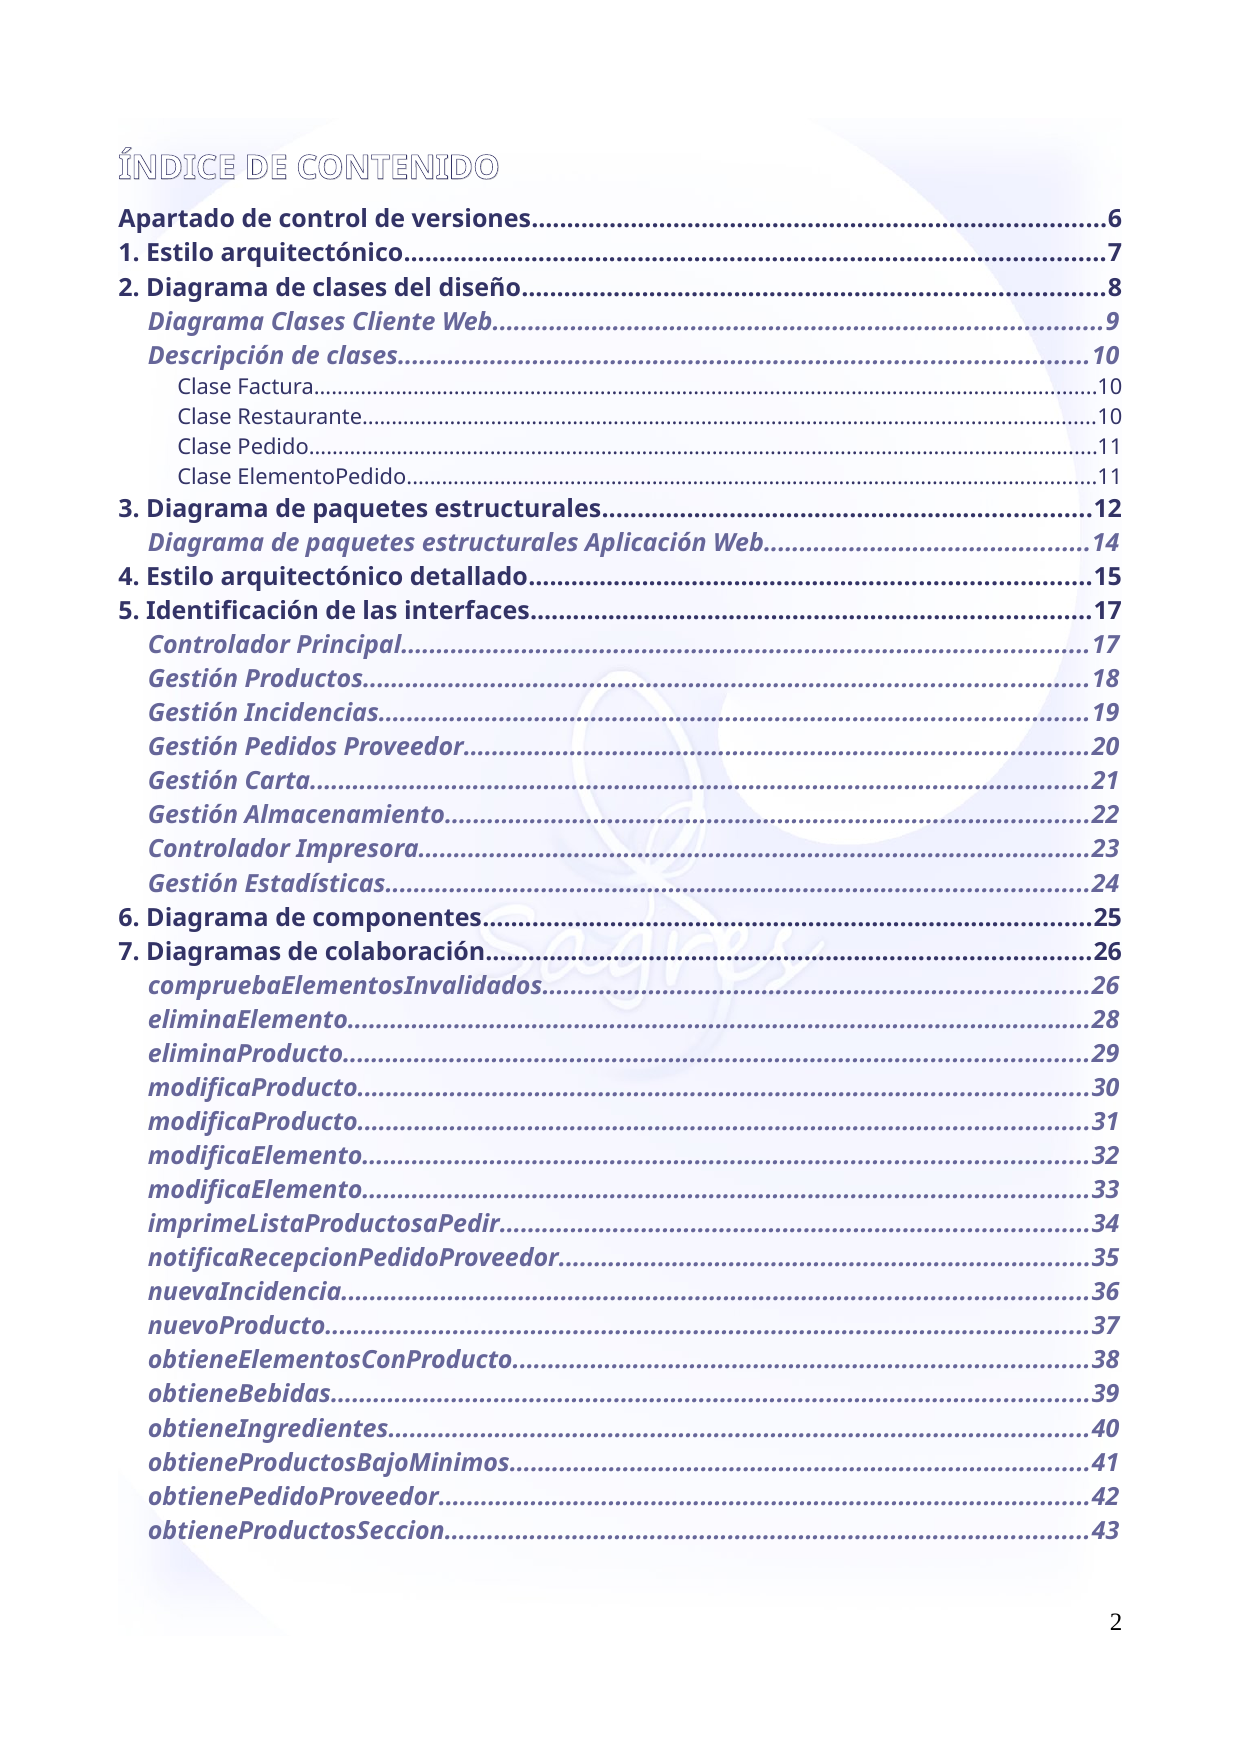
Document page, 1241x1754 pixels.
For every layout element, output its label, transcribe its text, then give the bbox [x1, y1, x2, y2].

text obtieneProductosBajoMinimos 41 [148, 1444, 1122, 1478]
text Gestión Estadísticas 24 [148, 865, 1122, 899]
picture [118, 118, 1122, 143]
text 4. Estilo arquitectónico detallado 15 [118, 559, 1122, 593]
picture [118, 524, 148, 559]
text Clase Factura 10 [177, 371, 1122, 401]
text obtienePedidoProveedor 42 [148, 1478, 1122, 1512]
text Controlador Impresora 23 [148, 831, 1122, 865]
text modificaElemento 32 [148, 1138, 1122, 1172]
text obtieneBebidas 39 [148, 1376, 1122, 1410]
text 7. Diagramas de colaboración 26 [118, 933, 1122, 967]
text Gestión Carta 21 [148, 763, 1122, 797]
text 2. Diagrama de clases del diseño 8 [118, 269, 1122, 303]
picture [118, 967, 1122, 1636]
text modificaProducto 30 [148, 1069, 1122, 1104]
text modificaElemento 33 [148, 1172, 1122, 1206]
picture [118, 627, 148, 899]
text Clase Restaurante 10 [177, 401, 1122, 431]
text Clase Pedido 11 [177, 431, 1122, 461]
text nuevaIncidencia 36 [148, 1274, 1122, 1308]
text 5. Identificación de las interfaces 17 [118, 593, 1122, 627]
text Diagrama Clases Cliente Web 9 [148, 303, 1122, 337]
text 1. Estilo arquitectónico 7 [118, 235, 1122, 269]
text modificaProducto 31 [148, 1104, 1122, 1138]
text Gestión Pedidos Proveedor 20 [148, 729, 1122, 763]
text eliminaProducto 29 [148, 1036, 1122, 1069]
picture [118, 303, 177, 491]
text Gestión Productos 18 [148, 661, 1122, 695]
text obtieneElementosConProducto 38 [148, 1342, 1122, 1376]
text imprimeListaProductosaPedir 34 [148, 1206, 1122, 1240]
text Diagrama de paquetes estructurales Aplicación Web 14 [148, 524, 1122, 559]
text Controlador Principal 17 [148, 627, 1122, 661]
text Clase ElementoPedido 11 [177, 461, 1122, 491]
text notificaRecepcionPedidoProveedor 35 [148, 1240, 1122, 1274]
text Apartado de control de versiones 6 [118, 201, 1122, 235]
text Descripción de clases 10 [148, 337, 1122, 371]
subtitle Índice de contenido [118, 143, 1122, 188]
text Gestión Incidencias 19 [148, 695, 1122, 729]
text obtieneProductosSeccion 43 [148, 1512, 1122, 1546]
text nuevoProducto 37 [148, 1308, 1122, 1342]
text compruebaElementosInvalidados 26 [148, 967, 1122, 1001]
text 3. Diagrama de paquetes estructurales 12 [118, 491, 1122, 524]
text eliminaElemento 28 [148, 1001, 1122, 1036]
text Gestión Almacenamiento 22 [148, 797, 1122, 831]
text 6. Diagrama de componentes 25 [118, 899, 1122, 933]
picture [118, 188, 1122, 201]
text obtieneIngredientes 40 [148, 1410, 1122, 1444]
